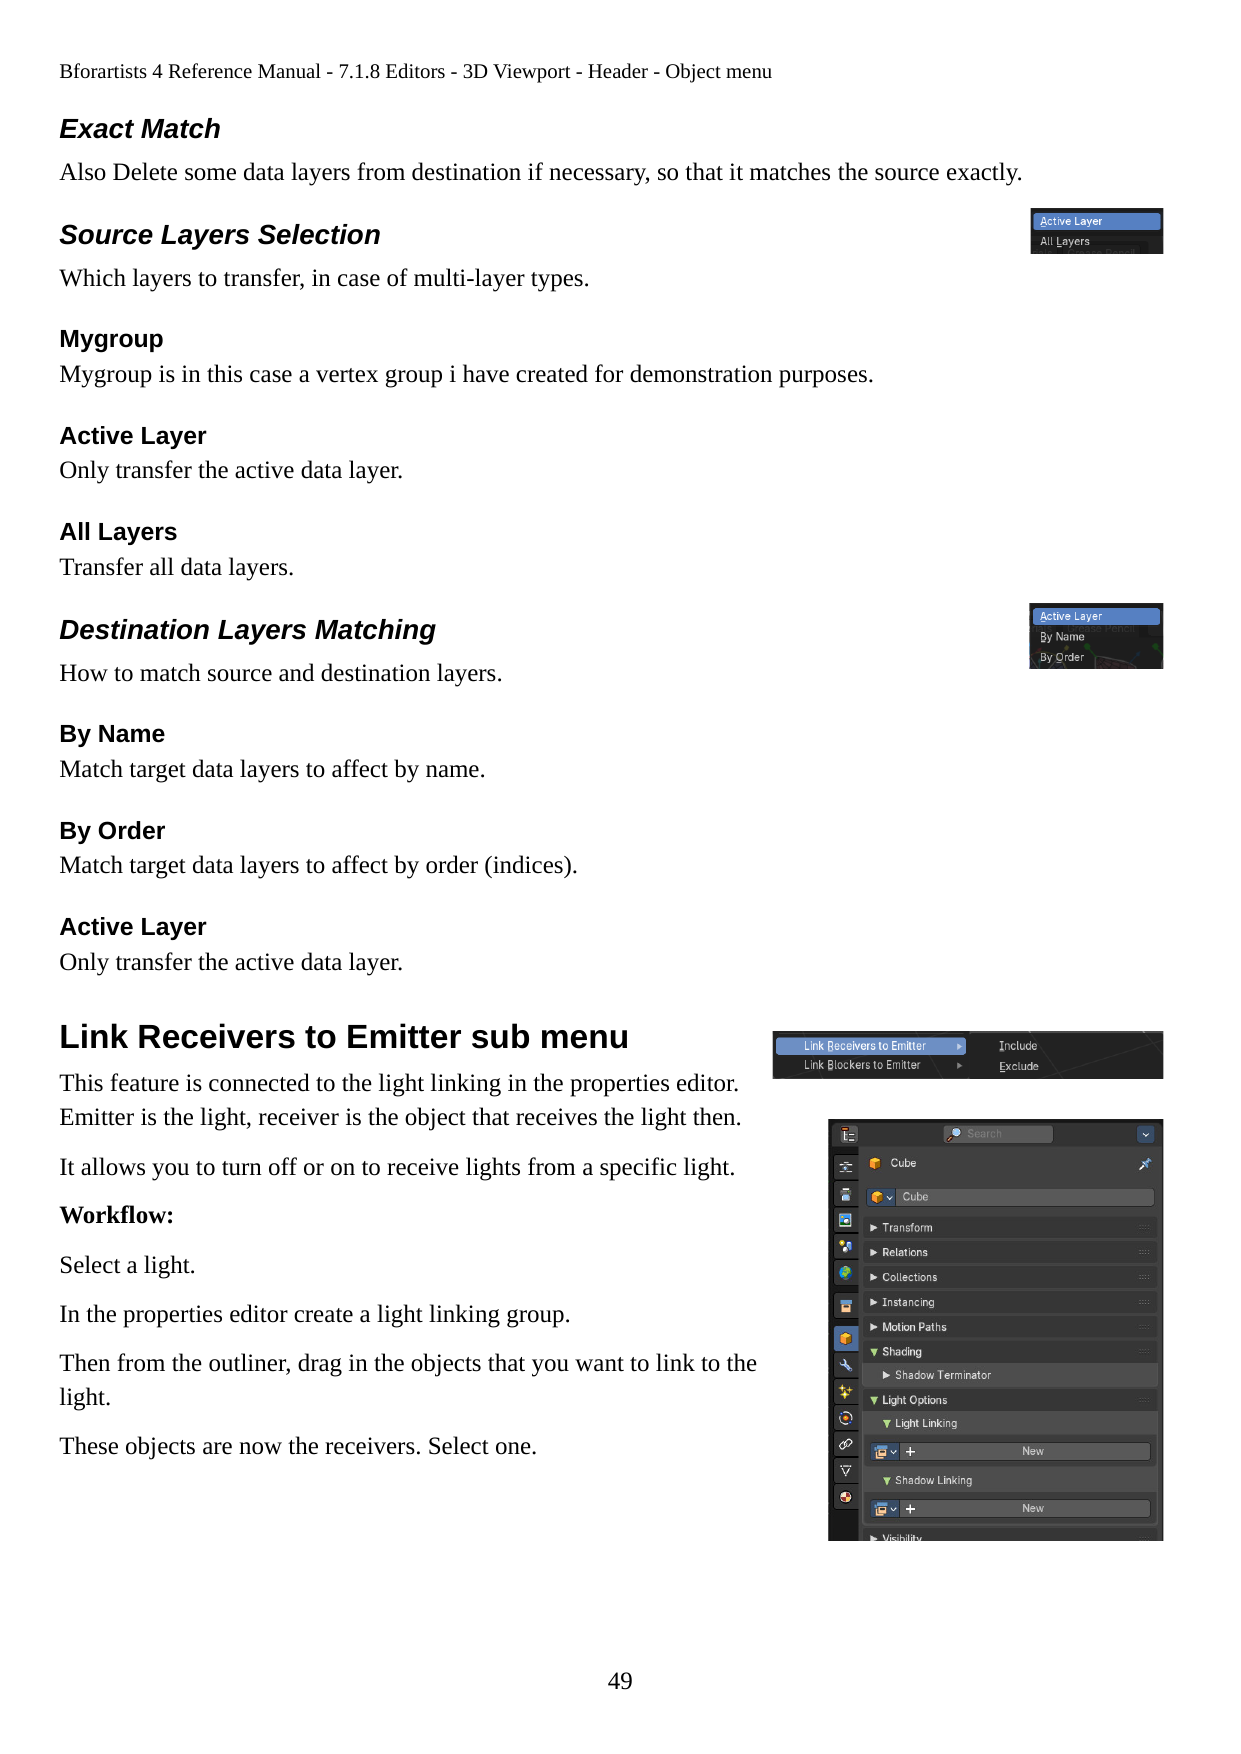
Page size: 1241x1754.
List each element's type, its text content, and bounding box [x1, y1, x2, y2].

text These objects are now the receivers. Select one. [59, 1431, 828, 1460]
text Only transfer the active data layer. [59, 947, 1181, 976]
picture [828, 1119, 1164, 1541]
subtitle Destination Layers Matching [59, 613, 1029, 645]
subtitle Active Layer [59, 421, 1181, 449]
subtitle All Layers [59, 517, 1181, 546]
subtitle [1164, 218, 1181, 250]
picture [1030, 208, 1164, 254]
subtitle [1164, 613, 1181, 645]
text In the properties editor create a light linking group. [59, 1299, 828, 1327]
text Match target data layers to affect by order (indices). [59, 851, 1181, 879]
text It allows you to turn off or on to receive lights from a specific light. [59, 1152, 828, 1180]
subtitle Source Layers Selection [59, 218, 1030, 250]
subtitle Mygroup [59, 324, 1181, 353]
subtitle Link Receivers to Emitter sub menu [59, 1017, 1181, 1056]
picture [1029, 603, 1164, 669]
text Match target data layers to affect by name. [59, 754, 1181, 783]
subtitle Exact Match [59, 113, 1181, 144]
text [1164, 1250, 1181, 1278]
text Select a light. [59, 1250, 828, 1278]
subtitle Active Layer [59, 912, 1181, 941]
text Only transfer the active data layer. [59, 456, 1181, 484]
subtitle By Order [59, 816, 1181, 844]
text Workflow: [59, 1201, 828, 1229]
text Which layers to transfer, in case of multi-layer types. [59, 263, 1181, 292]
text [1164, 1201, 1181, 1229]
text Also Delete some data layers from destination if necessary, so that it matches the source exactly. [59, 157, 1181, 186]
text How to match source and destination layers. [59, 658, 1181, 687]
picture [772, 1031, 1164, 1079]
text Then from the outliner, drag in the objects that you want to link to the light. [59, 1348, 828, 1411]
text Transfer all data layers. [59, 552, 1181, 581]
text Mygroup is in this case a vertex group i have created for demonstration purposes. [59, 359, 1181, 388]
subtitle By Name [59, 719, 1181, 748]
text This feature is connected to the light linking in the properties editor. Emitter is the light, receiver is the object that receives the light then. [59, 1068, 1181, 1131]
